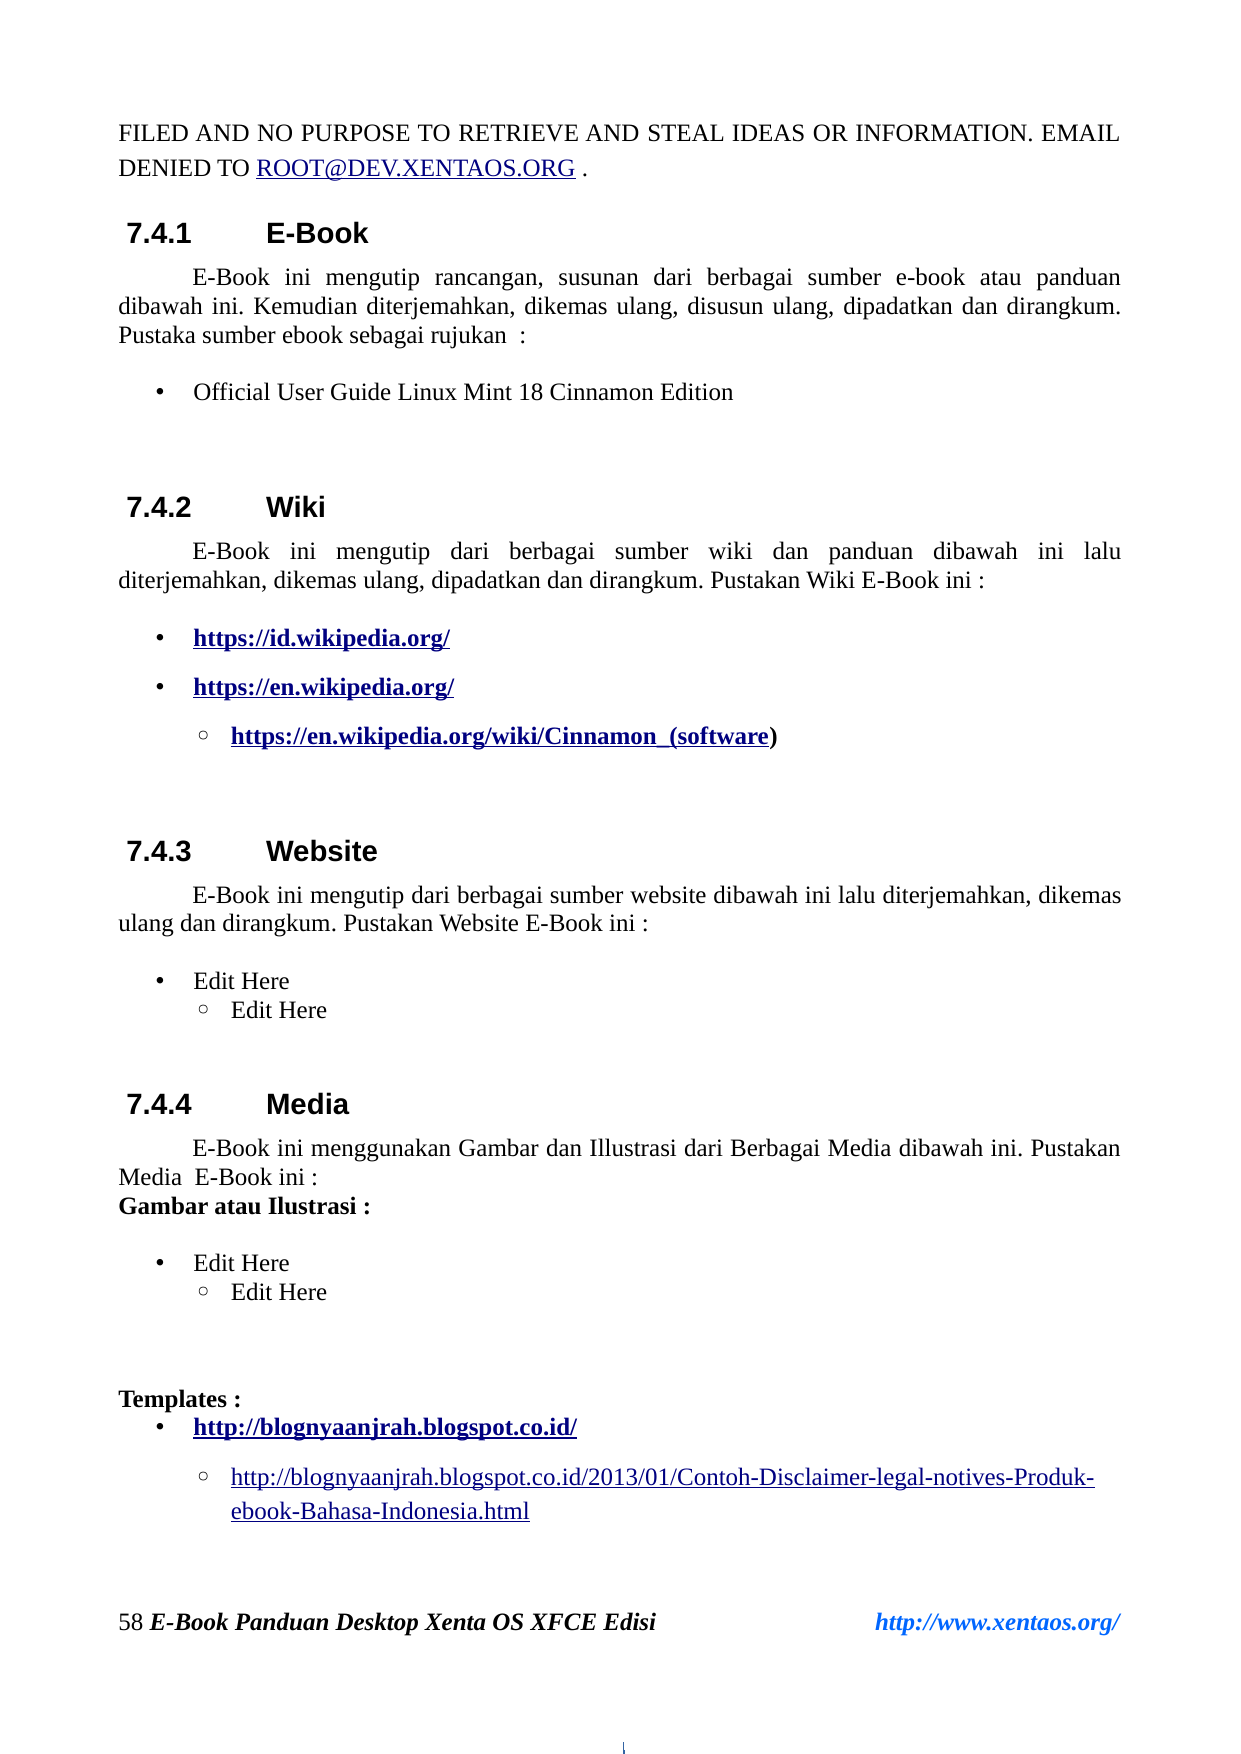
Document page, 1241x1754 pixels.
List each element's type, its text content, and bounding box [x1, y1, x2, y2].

list https://en.wikipedia.org/ [156, 672, 1122, 701]
list http://blognyaanjrah.blogspot.co.id/ [156, 1412, 1122, 1441]
list https://id.wikipedia.org/ [156, 623, 1122, 651]
subtitle E-Book [118, 216, 1122, 250]
text Gambar atau Ilustrasi : [118, 1191, 1122, 1220]
text E-Book ini mengutip dari berbagai sumber website dibawah ini lalu diterjemahkan, dikemas ulang dan dirangkum. Pustakan Website E-Book ini : [118, 880, 1122, 937]
text E-Book ini mengutip rancangan, susunan dari berbagai sumber e-book atau panduan dibawah ini. Kemudian diterjemahkan, dikemas ulang, disusun ulang, dipadatkan dan dirangkum. Pustaka sumber ebook sebagai rujukan : [118, 262, 1122, 349]
text Templates : [118, 1384, 1122, 1412]
text E-Book ini menggunakan Gambar dan Illustrasi dari Berbagai Media dibawah ini. Pustakan Media E-Book ini : [118, 1133, 1122, 1191]
list Edit Here [193, 995, 1122, 1023]
list Edit Here [193, 1277, 1122, 1306]
list Edit Here [156, 966, 1122, 995]
text E-Book ini mengutip dari berbagai sumber wiki dan panduan dibawah ini lalu diterjemahkan, dikemas ulang, dipadatkan dan dirangkum. Pustakan Wiki E-Book ini : [118, 536, 1122, 594]
list Official User Guide Linux Mint 18 Cinnamon Edition [156, 377, 1122, 406]
text FILED AND NO PURPOSE TO RETRIEVE AND STEAL IDEAS OR INFORMATION. EMAIL DENIED TO ROOT@DEV.XENTAOS.ORG . [118, 118, 1122, 181]
subtitle Media [118, 1087, 1122, 1121]
list Edit Here [156, 1248, 1122, 1277]
list https://en.wikipedia.org/wiki/Cinnamon_(software) [193, 721, 1122, 749]
list http://blognyaanjrah.blogspot.co.id/2013/01/Contoh-Disclaimer-legal-notives-Produk-ebook-Bahasa-Indonesia.html [193, 1462, 1122, 1525]
subtitle Wiki [118, 490, 1122, 524]
subtitle Website [118, 833, 1122, 867]
